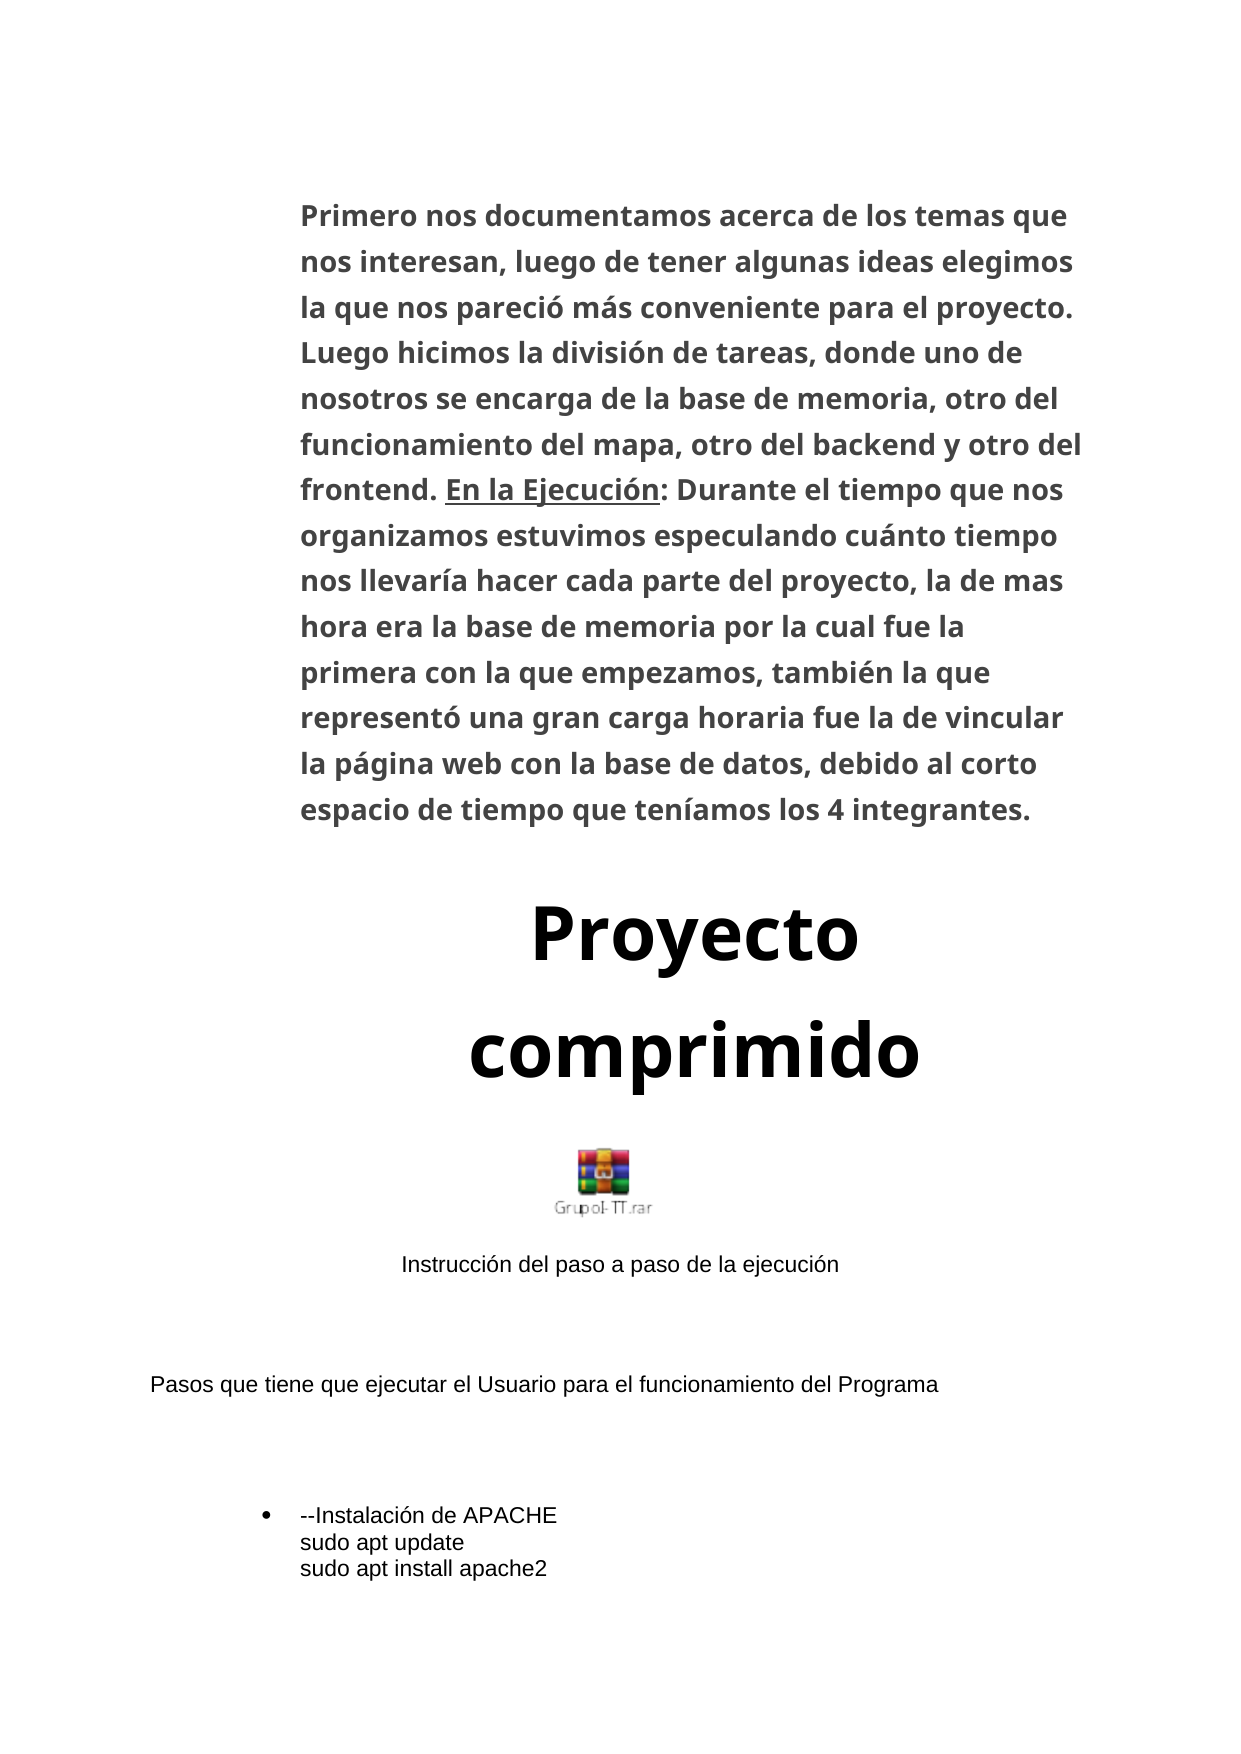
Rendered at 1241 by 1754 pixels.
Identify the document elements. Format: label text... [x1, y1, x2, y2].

text Proyecto comprimido [300, 880, 1090, 1100]
text Primero nos documentamos acerca de los temas que nos interesan, luego de tener algunas ideas elegimos la que nos pareció más conveniente para el proyecto. Luego hicimos la división de tareas, donde uno de nosotros se encarga de la base de memoria, otro del funcionamiento del mapa, otro del backend y otro del frontend. En la Ejecución: Durante el tiempo que nos organizamos estuvimos especulando cuánto tiempo nos llevaría hacer cada parte del proyecto, la de mas hora era la base de memoria por la cual fue la primera con la que empezamos, también la que representó una gran carga horaria fue la de vincular la página web con la base de datos, debido al corto espacio de tiempo que teníamos los 4 integrantes. [300, 196, 1090, 828]
text Instrucción del paso a paso de la ejecución [150, 1251, 1090, 1278]
list --Instalación de APACHE sudo apt update sudo apt install apache2 [262, 1502, 1090, 1582]
text Pasos que tiene que ejecutar el Usuario para el funcionamiento del Programa [150, 1371, 1090, 1397]
